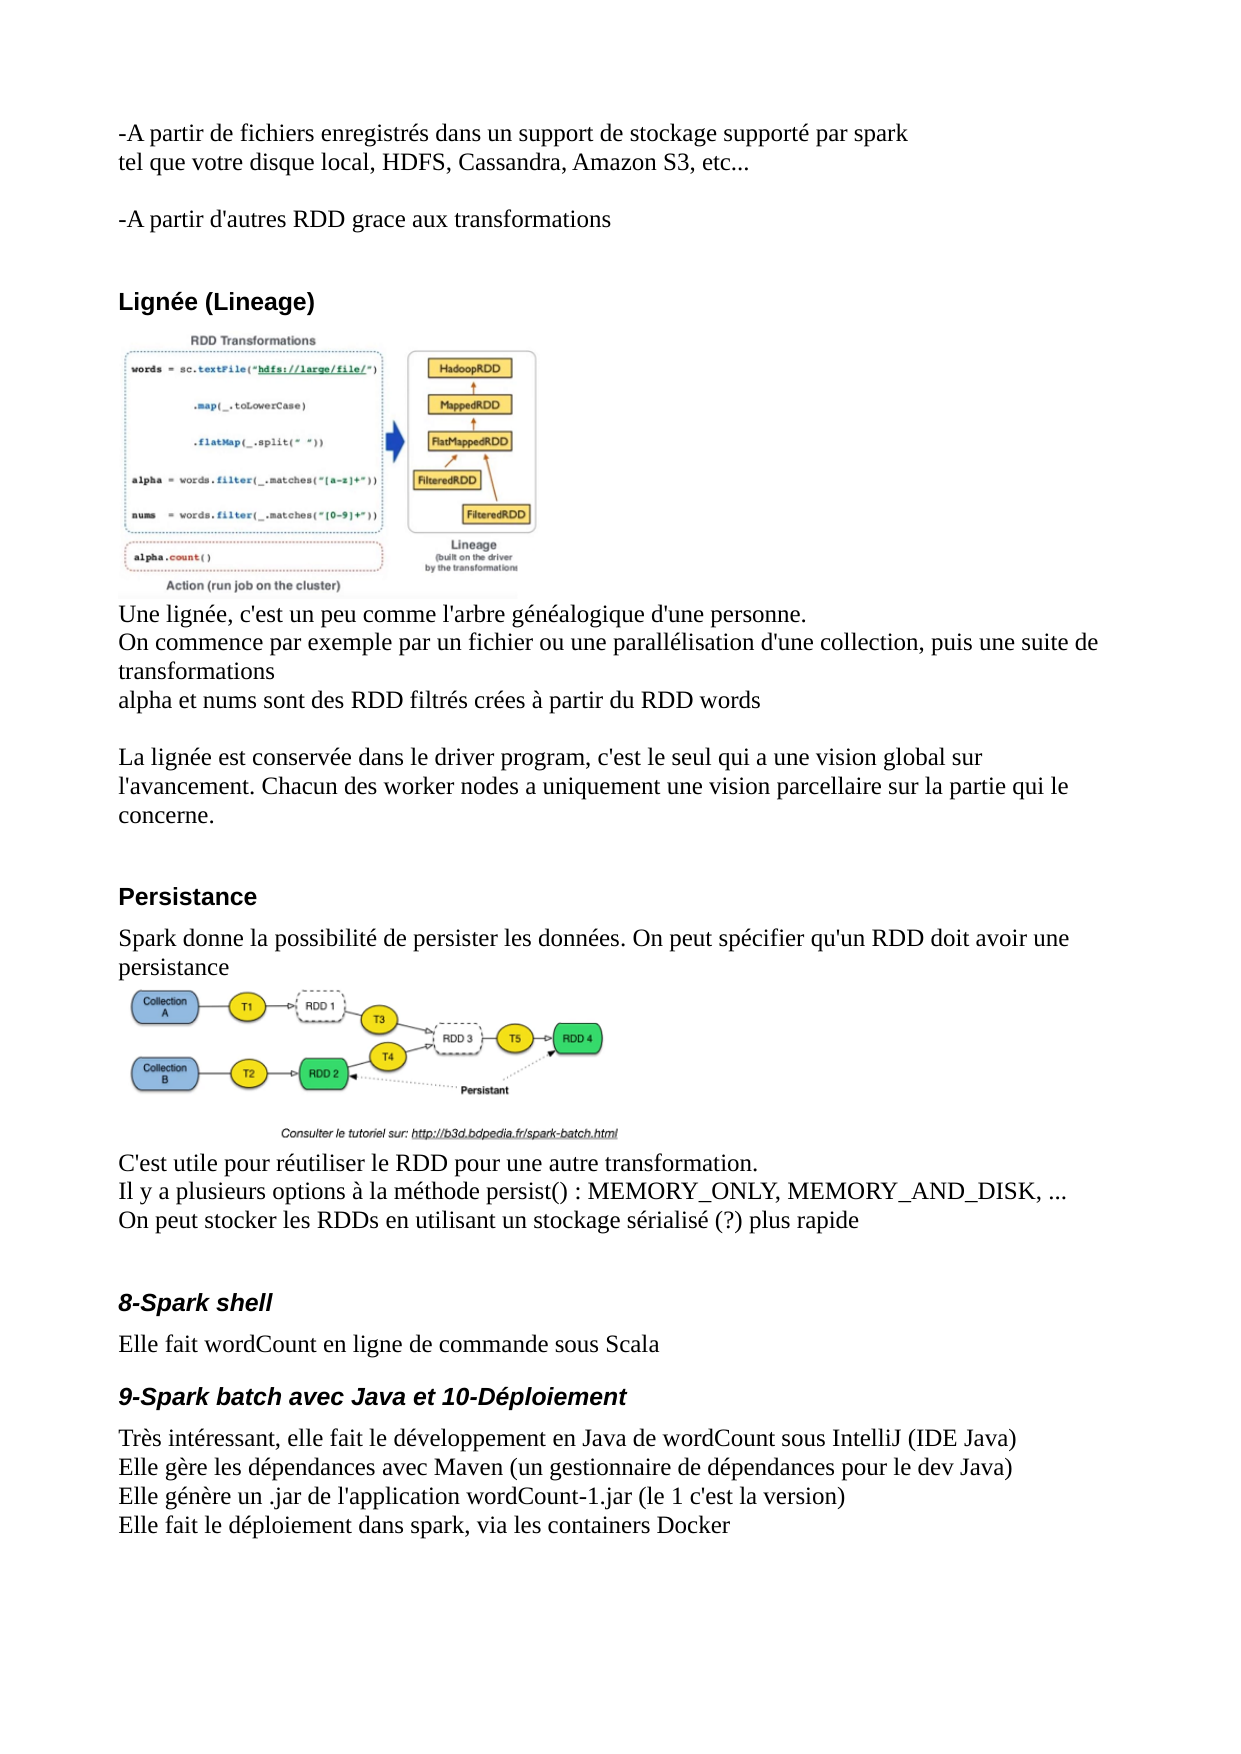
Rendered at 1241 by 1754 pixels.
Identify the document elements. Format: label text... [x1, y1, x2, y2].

subtitle Lignée (Lineage) [118, 287, 1122, 315]
text alpha et nums sont des RDD filtrés crées à partir du RDD words [118, 685, 1122, 714]
picture [118, 327, 542, 599]
subtitle 9-Spark batch avec Java et 10-Déploiement [118, 1382, 1122, 1411]
text Elle gère les dépendances avec Maven (un gestionnaire de dépendances pour le dev Java) [118, 1452, 1122, 1481]
text On peut stocker les RDDs en utilisant un stockage sérialisé (?) plus rapide [118, 1205, 1122, 1234]
text Très intéressant, elle fait le développement en Java de wordCount sous IntelliJ (IDE Java) [118, 1423, 1122, 1452]
text Spark donne la possibilité de persister les données. On peut spécifier qu'un RDD doit avoir une persistance [118, 923, 1122, 981]
text On commence par exemple par un fichier ou une parallélisation d'une collection, puis une suite de transformations [118, 627, 1122, 685]
text -A partir de fichiers enregistrés dans un support de stockage supporté par spark [118, 118, 1122, 147]
subtitle 8-Spark shell [118, 1288, 1122, 1316]
picture [118, 981, 627, 1148]
text tel que votre disque local, HDFS, Cassandra, Amazon S3, etc... [118, 147, 1122, 176]
text Elle fait wordCount en ligne de commande sous Scala [118, 1329, 1122, 1357]
text -A partir d'autres RDD grace aux transformations [118, 204, 1122, 233]
text Une lignée, c'est un peu comme l'arbre généalogique d'une personne. [118, 599, 1122, 627]
text Elle fait le déploiement dans spark, via les containers Docker [118, 1510, 1122, 1538]
text La lignée est conservée dans le driver program, c'est le seul qui a une vision global sur l'avancement. Chacun des worker nodes a uniquement une vision parcellaire sur la partie qui le concerne. [118, 742, 1122, 829]
text Il y a plusieurs options à la méthode persist() : MEMORY_ONLY, MEMORY_AND_DISK, ... [118, 1176, 1122, 1205]
text Elle génère un .jar de l'application wordCount-1.jar (le 1 c'est la version) [118, 1481, 1122, 1510]
text C'est utile pour réutiliser le RDD pour une autre transformation. [118, 1148, 1122, 1176]
subtitle Persistance [118, 882, 1122, 911]
